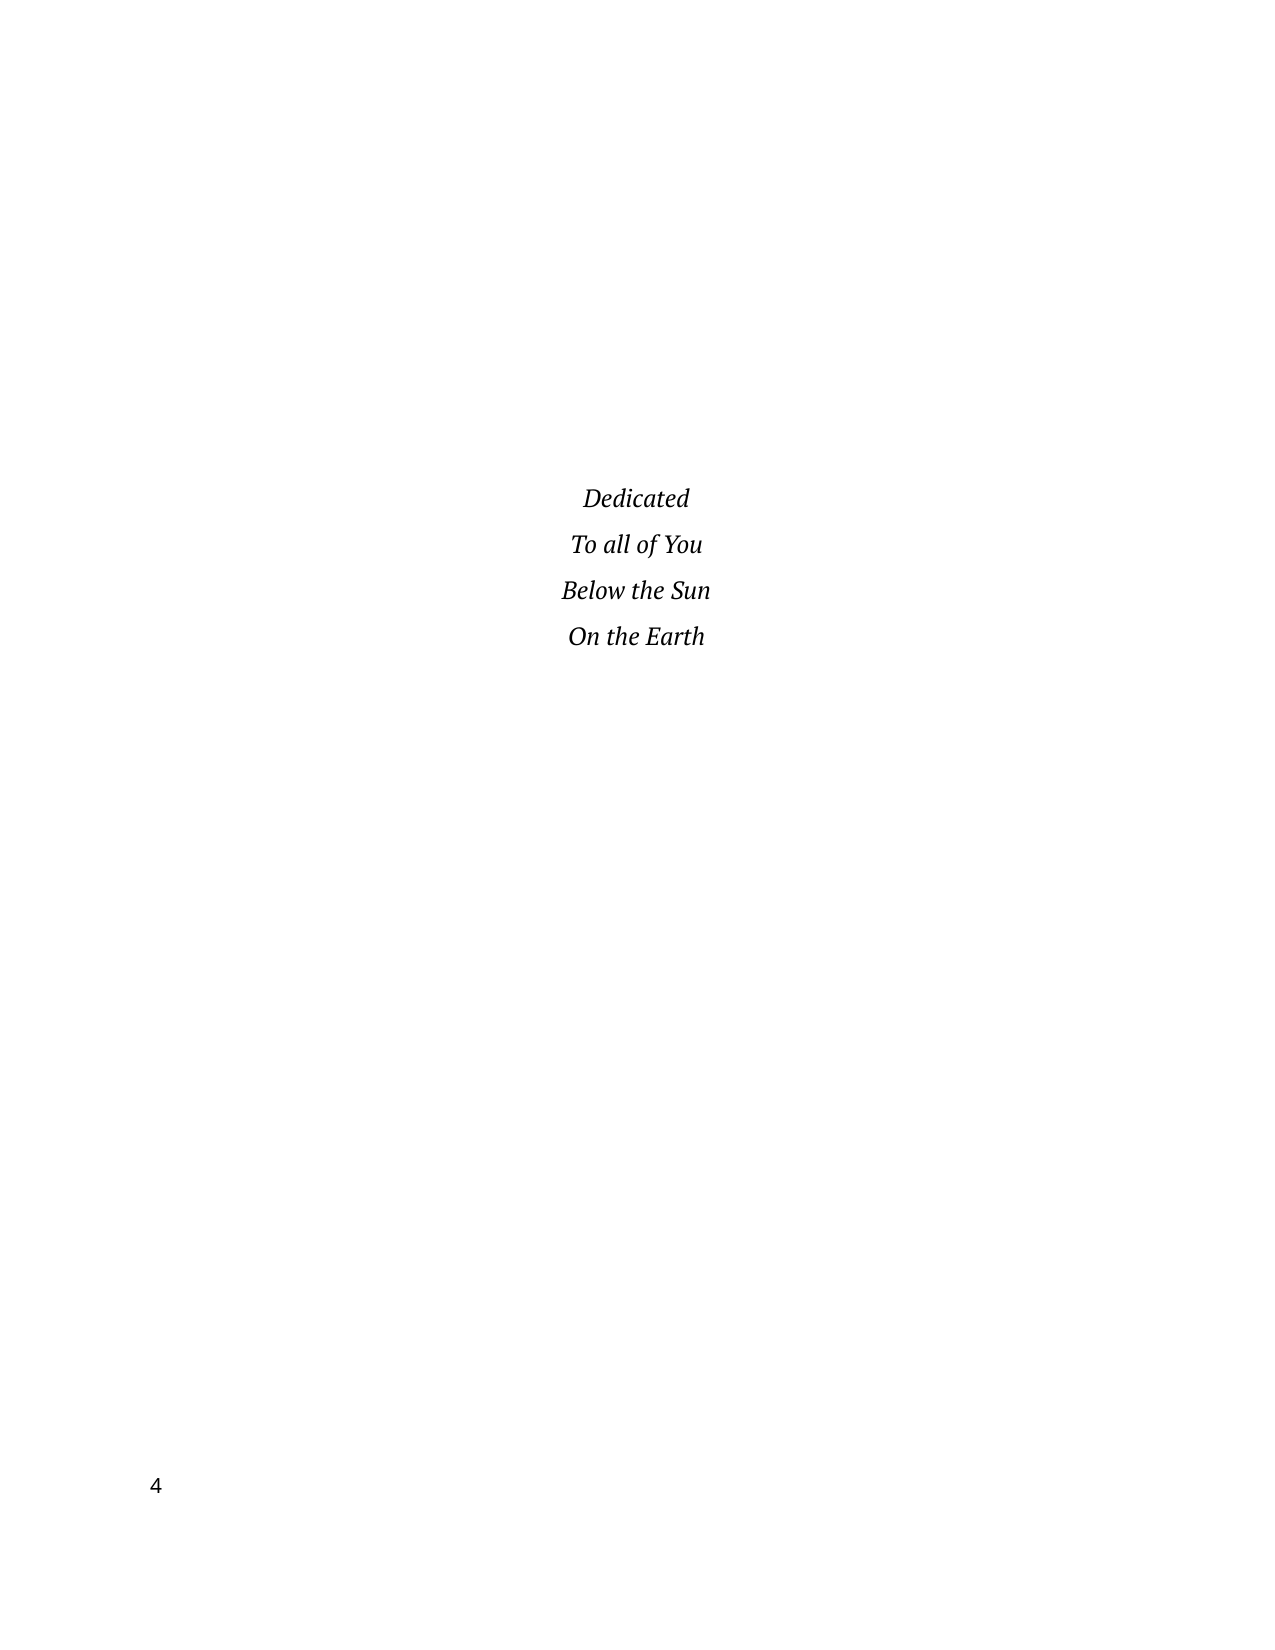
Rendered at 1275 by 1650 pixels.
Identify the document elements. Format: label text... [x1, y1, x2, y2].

text Dedicated [150, 482, 1125, 514]
text Below the Sun [150, 574, 1125, 607]
text On the Earth [150, 620, 1125, 653]
text To all of You [150, 528, 1125, 561]
